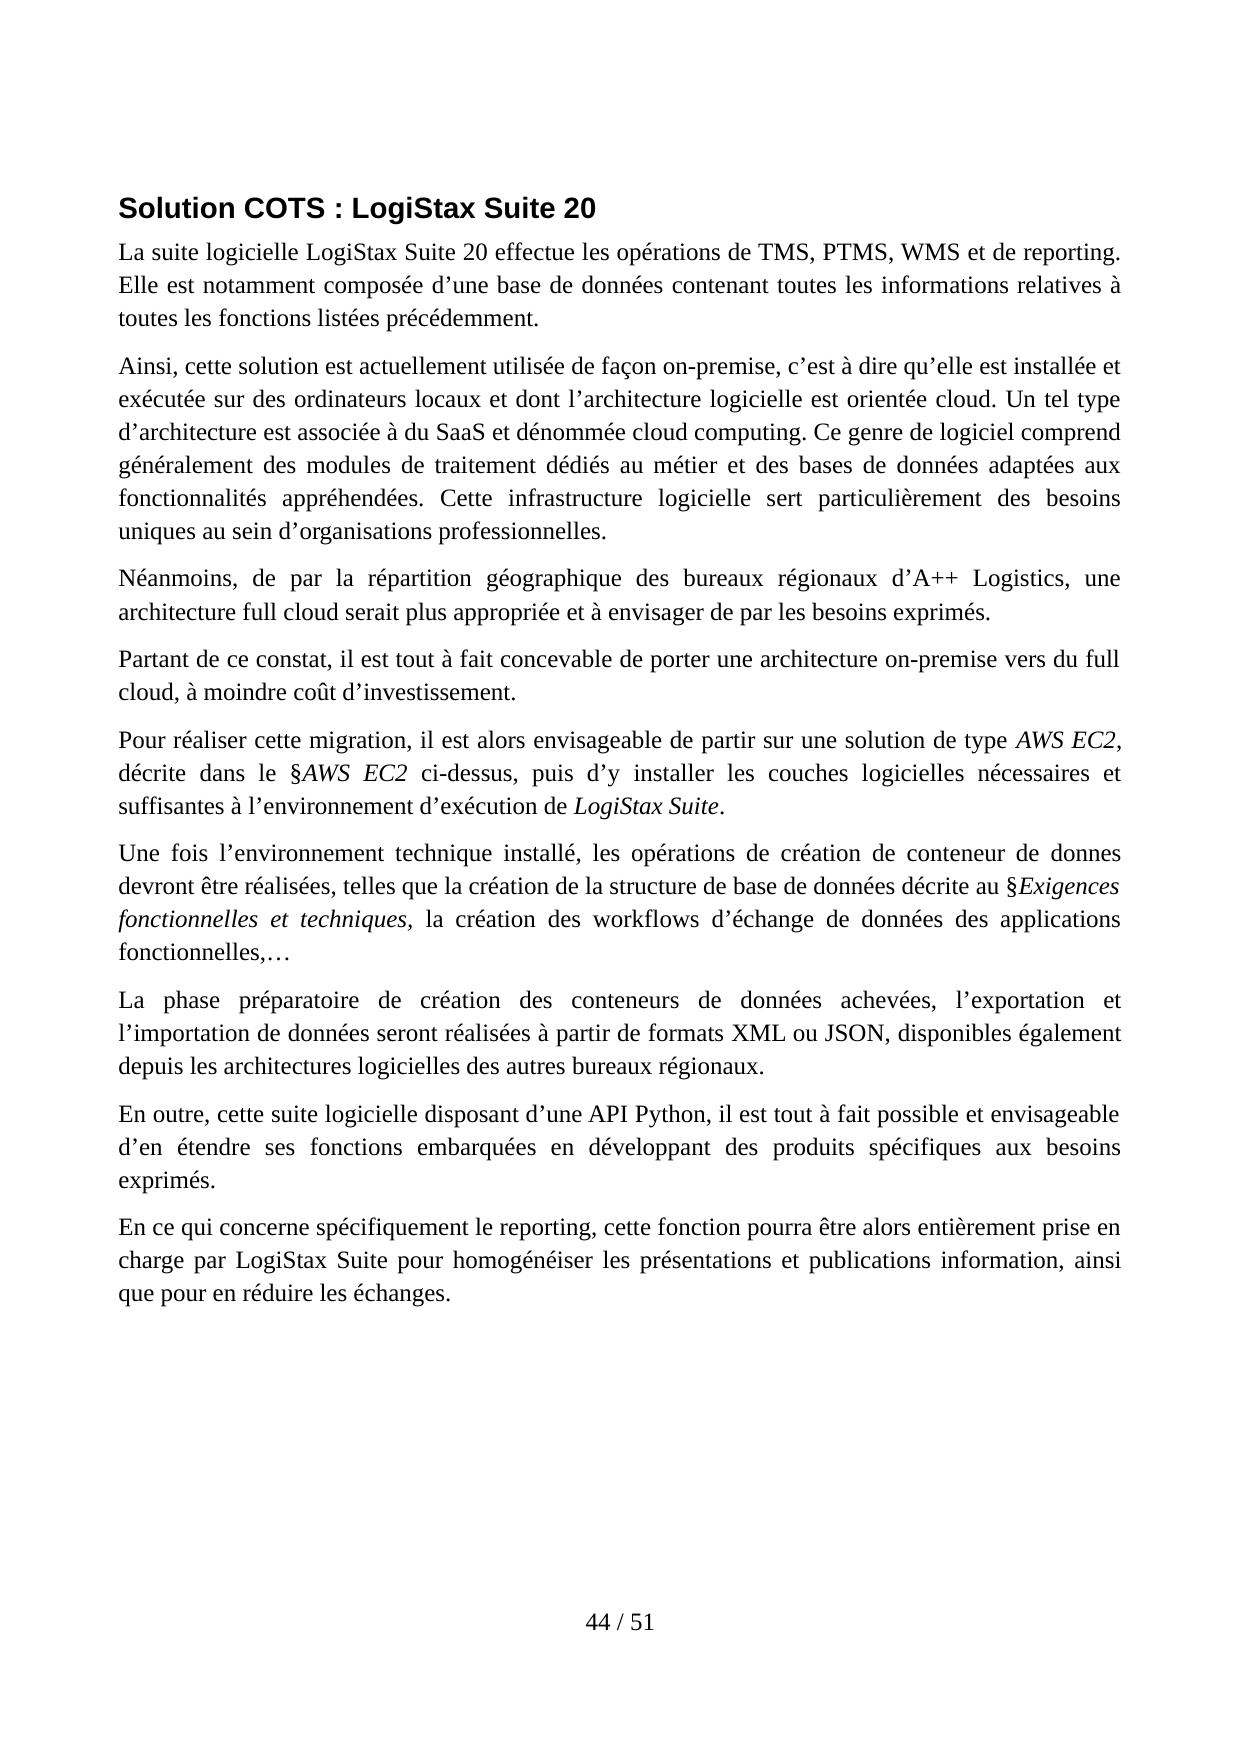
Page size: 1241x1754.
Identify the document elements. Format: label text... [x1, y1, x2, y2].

subtitle Solution COTS : LogiStax Suite 20 [118, 191, 1122, 225]
text Néanmoins, de par la répartition géographique des bureaux régionaux d’A++ Logistics, une architecture full cloud serait plus appropriée et à envisager de par les besoins exprimés. [118, 563, 1122, 625]
text La phase préparatoire de création des conteneurs de données achevées, l’exportation et l’importation de données seront réalisées à partir de formats XML ou JSON, disponibles également depuis les architectures logicielles des autres bureaux régionaux. [118, 985, 1122, 1080]
text La suite logicielle LogiStax Suite 20 effectue les opérations de TMS, PTMS, WMS et de reporting. Elle est notamment composée d’une base de données contenant toutes les informations relatives à toutes les fonctions listées précédemment. [118, 237, 1122, 332]
text En ce qui concerne spécifiquement le reporting, cette fonction pourra être alors entièrement prise en charge par LogiStax Suite pour homogénéiser les présentations et publications information, ainsi que pour en réduire les échanges. [118, 1212, 1122, 1307]
text Partant de ce constat, il est tout à fait concevable de porter une architecture on-premise vers du full cloud, à moindre coût d’investissement. [118, 644, 1122, 706]
text Pour réaliser cette migration, il est alors envisageable de partir sur une solution de type AWS EC2, décrite dans le §AWS EC2 ci-dessus, puis d’y installer les couches logicielles nécessaires et suffisantes à l’environnement d’exécution de LogiStax Suite. [118, 725, 1122, 819]
text Ainsi, cette solution est actuellement utilisée de façon on-premise, c’est à dire qu’elle est installée et exécutée sur des ordinateurs locaux et dont l’architecture logicielle est orientée cloud. Un tel type d’architecture est associée à du SaaS et dénommée cloud computing. Ce genre de logiciel comprend généralement des modules de traitement dédiés au métier et des bases de données adaptées aux fonctionnalités appréhendées. Cette infrastructure logicielle sert particulièrement des besoins uniques au sein d’organisations professionnelles. [118, 351, 1122, 545]
text Une fois l’environnement technique installé, les opérations de création de conteneur de donnes devront être réalisées, telles que la création de la structure de base de données décrite au §Exigences fonctionnelles et techniques, la création des workflows d’échange de données des applications fonctionnelles,… [118, 838, 1122, 966]
text En outre, cette suite logicielle disposant d’une API Python, il est tout à fait possible et envisageable d’en étendre ses fonctions embarquées en développant des produits spécifiques aux besoins exprimés. [118, 1099, 1122, 1193]
